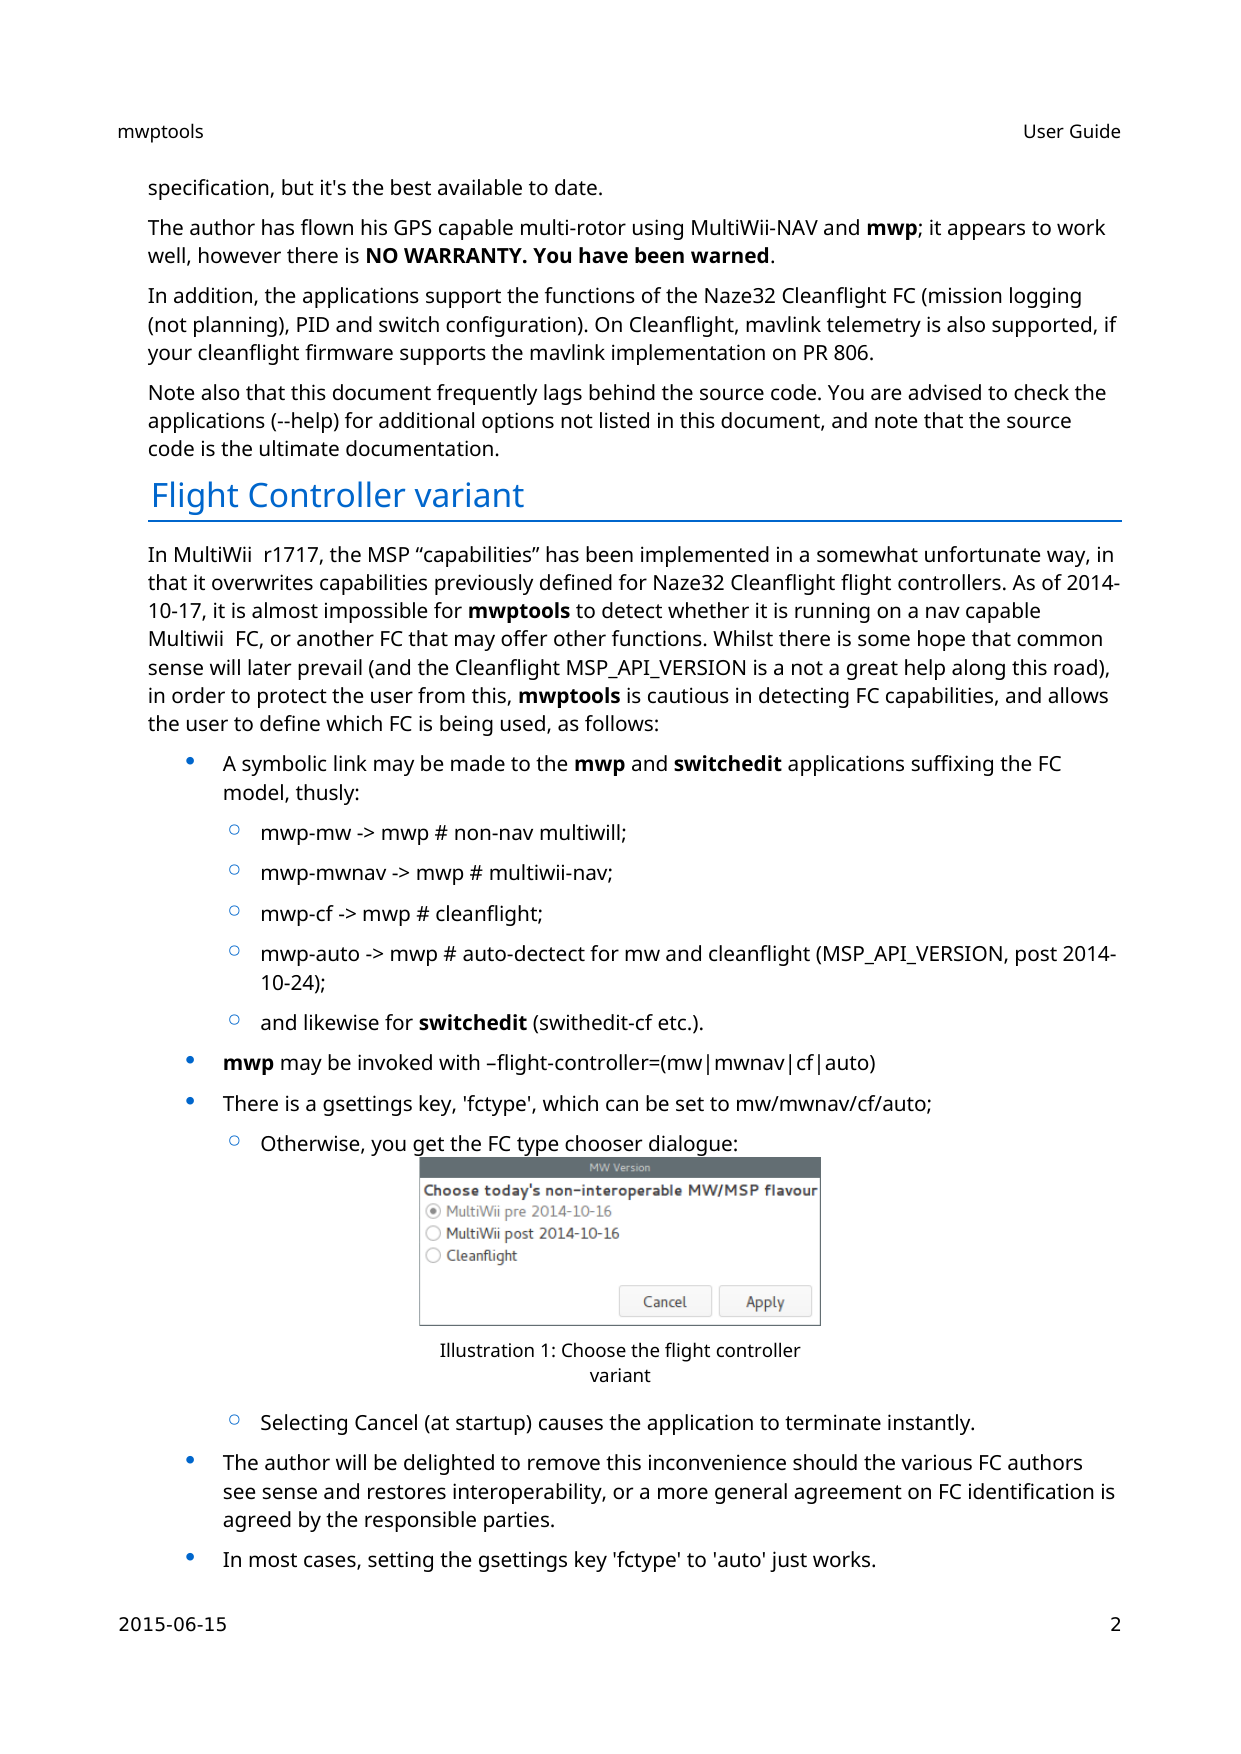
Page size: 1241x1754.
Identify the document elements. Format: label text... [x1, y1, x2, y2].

list Otherwise, you get the FC type chooser dialogue: [223, 1129, 1122, 1158]
list mwp-auto -> mwp # auto-dectect for mw and cleanflight (MSP_API_VERSION, post 2014-10-24); [223, 939, 1122, 996]
text In MultiWii r1717, the MSP “capabilities” has been implemented in a somewhat unfortunate way, in that it overwrites capabilities previously defined for Naze32 Cleanflight flight controllers. As of 2014-10-17, it is almost impossible for mwptools to detect whether it is running on a nav capable Multiwii FC, or another FC that may offer other functions. Whilst there is some hope that common sense will later prevail (and the Cleanflight MSP_API_VERSION is a not a great help along this road), in order to protect the user from this, mwptools is cautious in detecting FC capabilities, and allows the user to define which FC is being used, as follows: [148, 540, 1122, 737]
subtitle Flight Controller variant [148, 469, 1122, 520]
list specification, but it's the best available to date. [148, 173, 1122, 201]
list and likewise for switchedit (swithedit-cf etc.). [223, 1008, 1122, 1036]
list Selecting Cancel (at startup) causes the application to terminate instantly. [223, 1169, 1122, 1437]
list A symbolic link may be made to the mwp and switchedit applications suffixing the FC model, thusly: [185, 749, 1122, 806]
list mwp may be invoked with –flight-controller=(mw|mwnav|cf|auto) [185, 1048, 1122, 1077]
list mwp-cf -> mwp # cleanflight; [223, 899, 1122, 927]
list There is a gsettings key, 'fctype', which can be set to mw/mwnav/cf/auto; [185, 1089, 1122, 1117]
list Illustration 1: Choose the flight controller variant [419, 1326, 821, 1388]
list Note also that this document frequently lags behind the source code. You are advised to check the applications (--help) for additional options not listed in this document, and note that the source code is the ultimate documentation. [148, 378, 1122, 463]
list The author has flown his GPS capable multi-rotor using MultiWii-NAV and mwp; it appears to work well, however there is NO WARRANTY. You have been warned. [148, 213, 1122, 270]
list In most cases, setting the gsettings key 'fctype' to 'auto' just works. [185, 1545, 1122, 1574]
list In addition, the applications support the functions of the Naze32 Cleanflight FC (mission logging (not planning), PID and switch configuration). On Cleanflight, mavlink telemetry is also supported, if your cleanflight firmware supports the mavlink implementation on PR 806. [148, 282, 1122, 366]
list The author will be delighted to remove this inconvenience should the various FC authors see sense and restores interoperability, or a more general agreement on FC identification is agreed by the responsible parties. [185, 1448, 1122, 1533]
list mwp-mwnav -> mwp # multiwii-nav; [223, 858, 1122, 887]
list mwp-mw -> mwp # non-nav multiwill; [223, 818, 1122, 847]
picture [419, 1157, 821, 1326]
